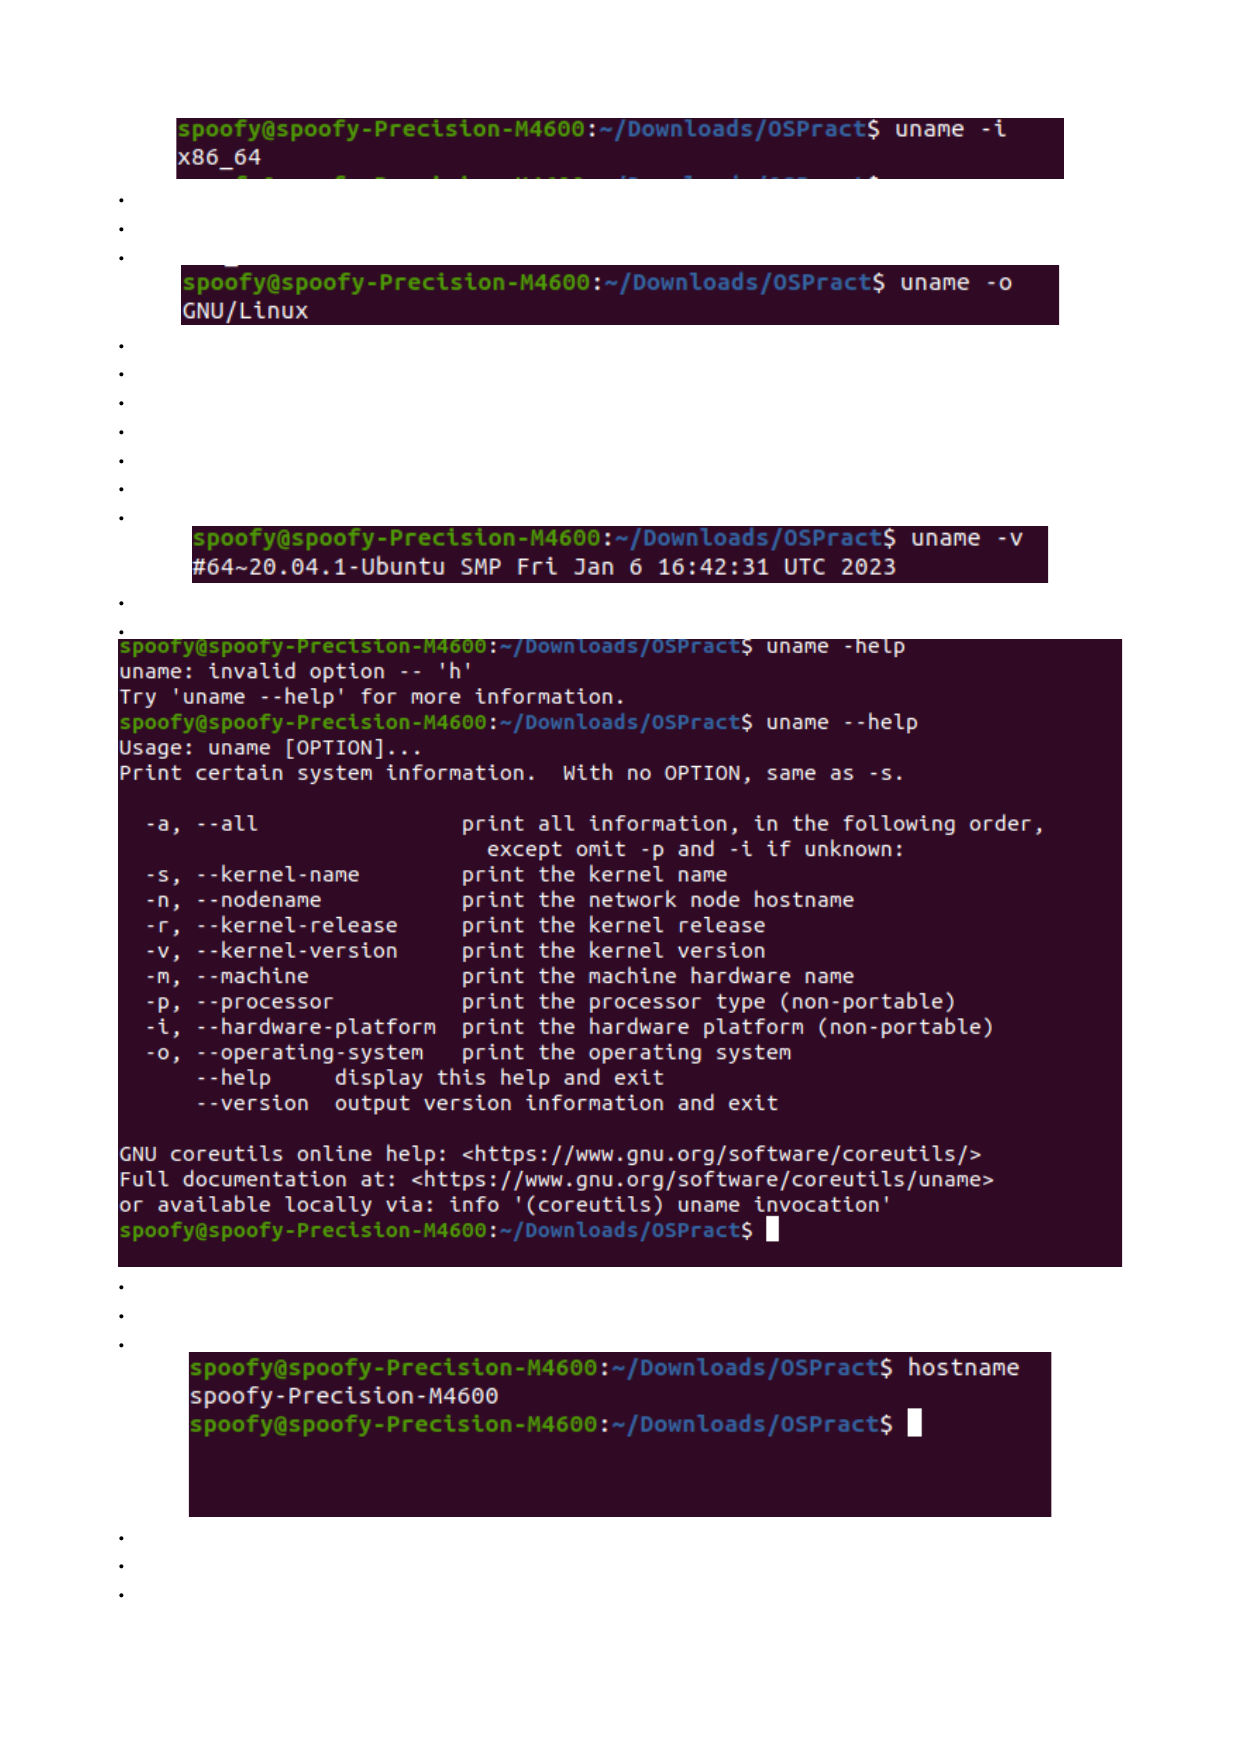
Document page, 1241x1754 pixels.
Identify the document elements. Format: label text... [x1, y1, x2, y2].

picture [181, 265, 1060, 325]
text . [118, 411, 1122, 440]
text . [118, 1295, 1122, 1324]
text . [118, 1267, 1122, 1295]
text . [118, 208, 1122, 237]
picture [176, 118, 1064, 179]
text . [118, 1324, 1122, 1352]
text . [118, 611, 1122, 639]
text . [118, 440, 1122, 468]
text . [118, 1574, 1122, 1603]
picture [118, 639, 1123, 1267]
text . [118, 265, 1122, 353]
text . [118, 1352, 1122, 1545]
text . [118, 353, 1122, 382]
text . [118, 468, 1122, 497]
text . [118, 382, 1122, 411]
text . [118, 1545, 1122, 1574]
picture [192, 526, 1049, 583]
text . [118, 497, 1122, 526]
text . [118, 118, 1122, 208]
picture [188, 1352, 1052, 1517]
text . [118, 237, 1122, 265]
text . [118, 526, 1122, 611]
